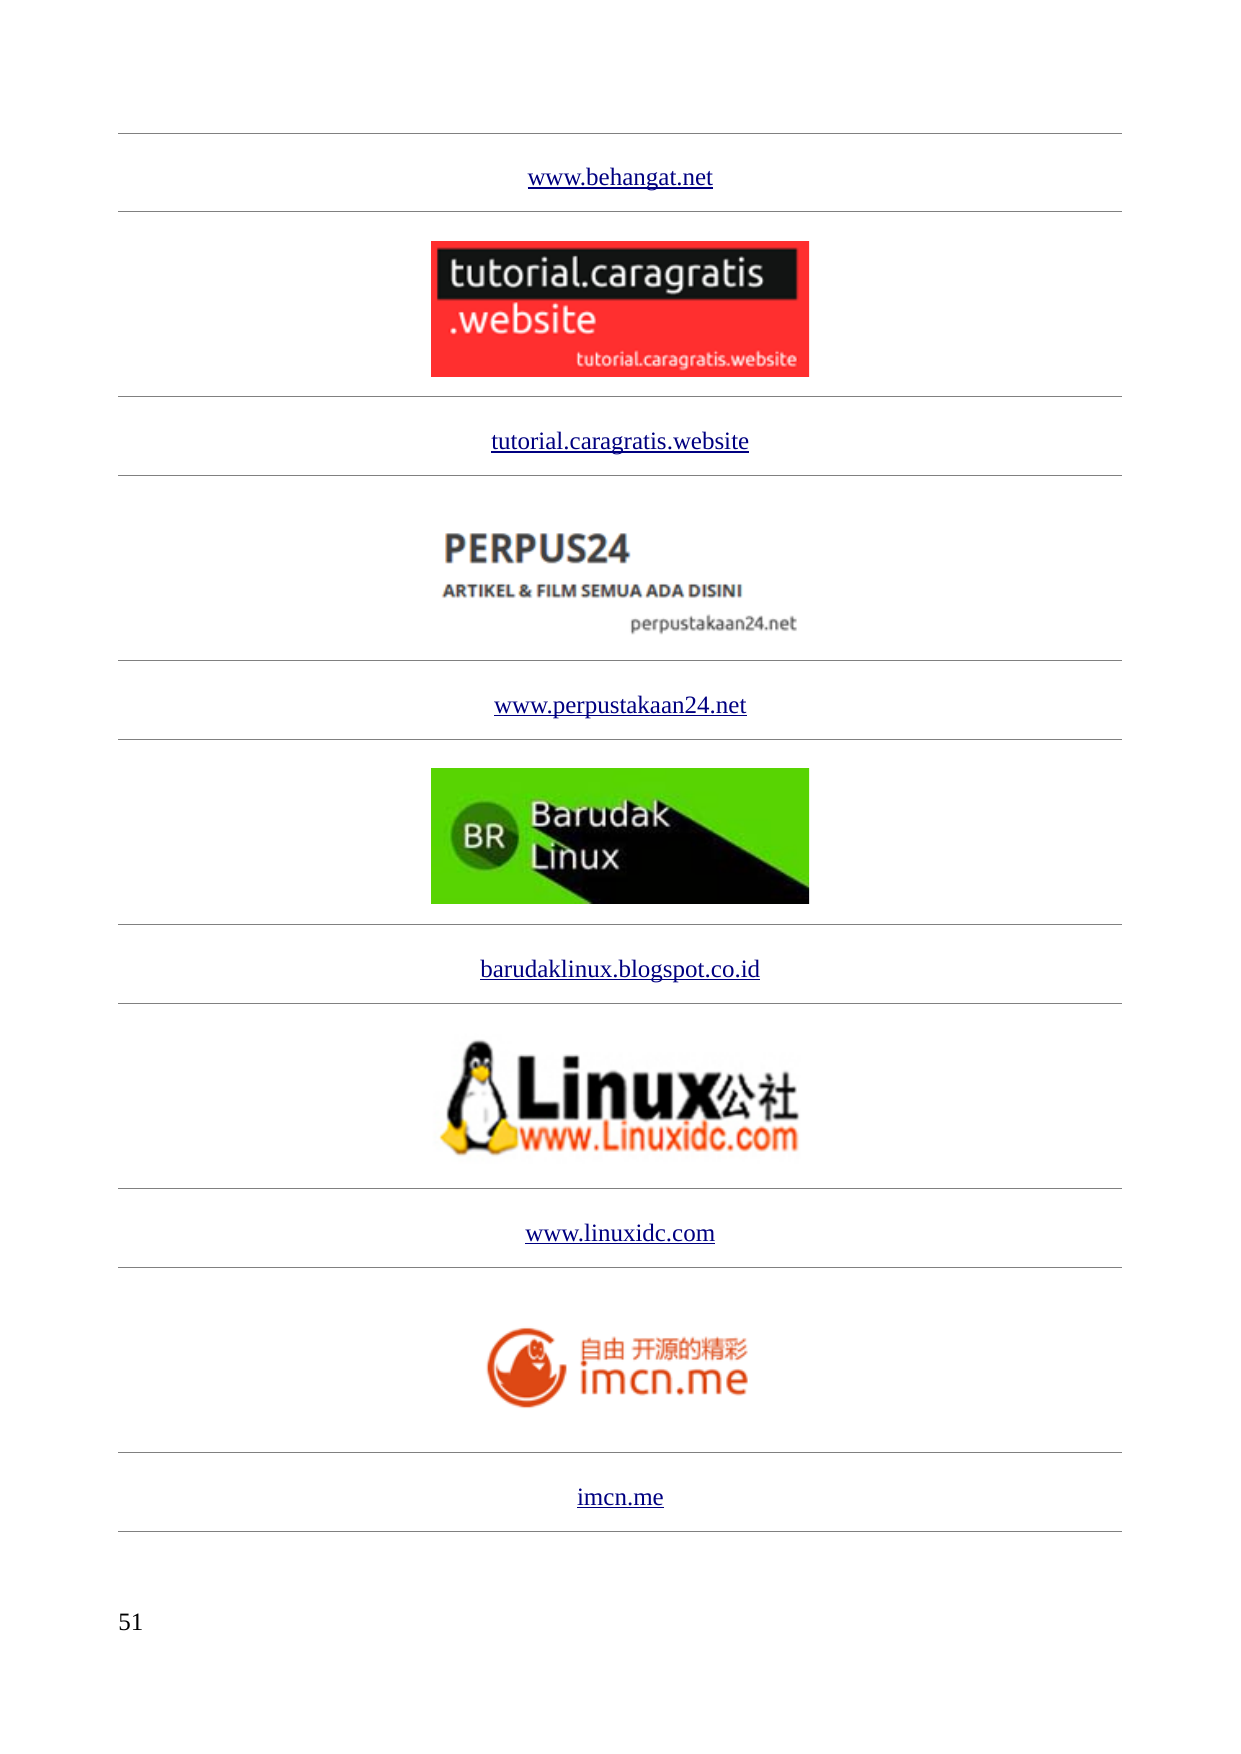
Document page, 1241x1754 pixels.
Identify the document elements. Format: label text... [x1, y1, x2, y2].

text www.behangat.net [118, 162, 1122, 191]
picture [431, 768, 810, 904]
text www.perpustakaan24.net [118, 690, 1122, 719]
text imcn.me [118, 1482, 1122, 1510]
text tutorial.caragratis.website [118, 426, 1122, 455]
picture [431, 1296, 810, 1432]
text www.linuxidc.com [118, 1218, 1122, 1246]
picture [431, 241, 810, 377]
picture [431, 504, 810, 641]
text barudaklinux.blogspot.co.id [118, 954, 1122, 983]
picture [431, 1032, 810, 1168]
